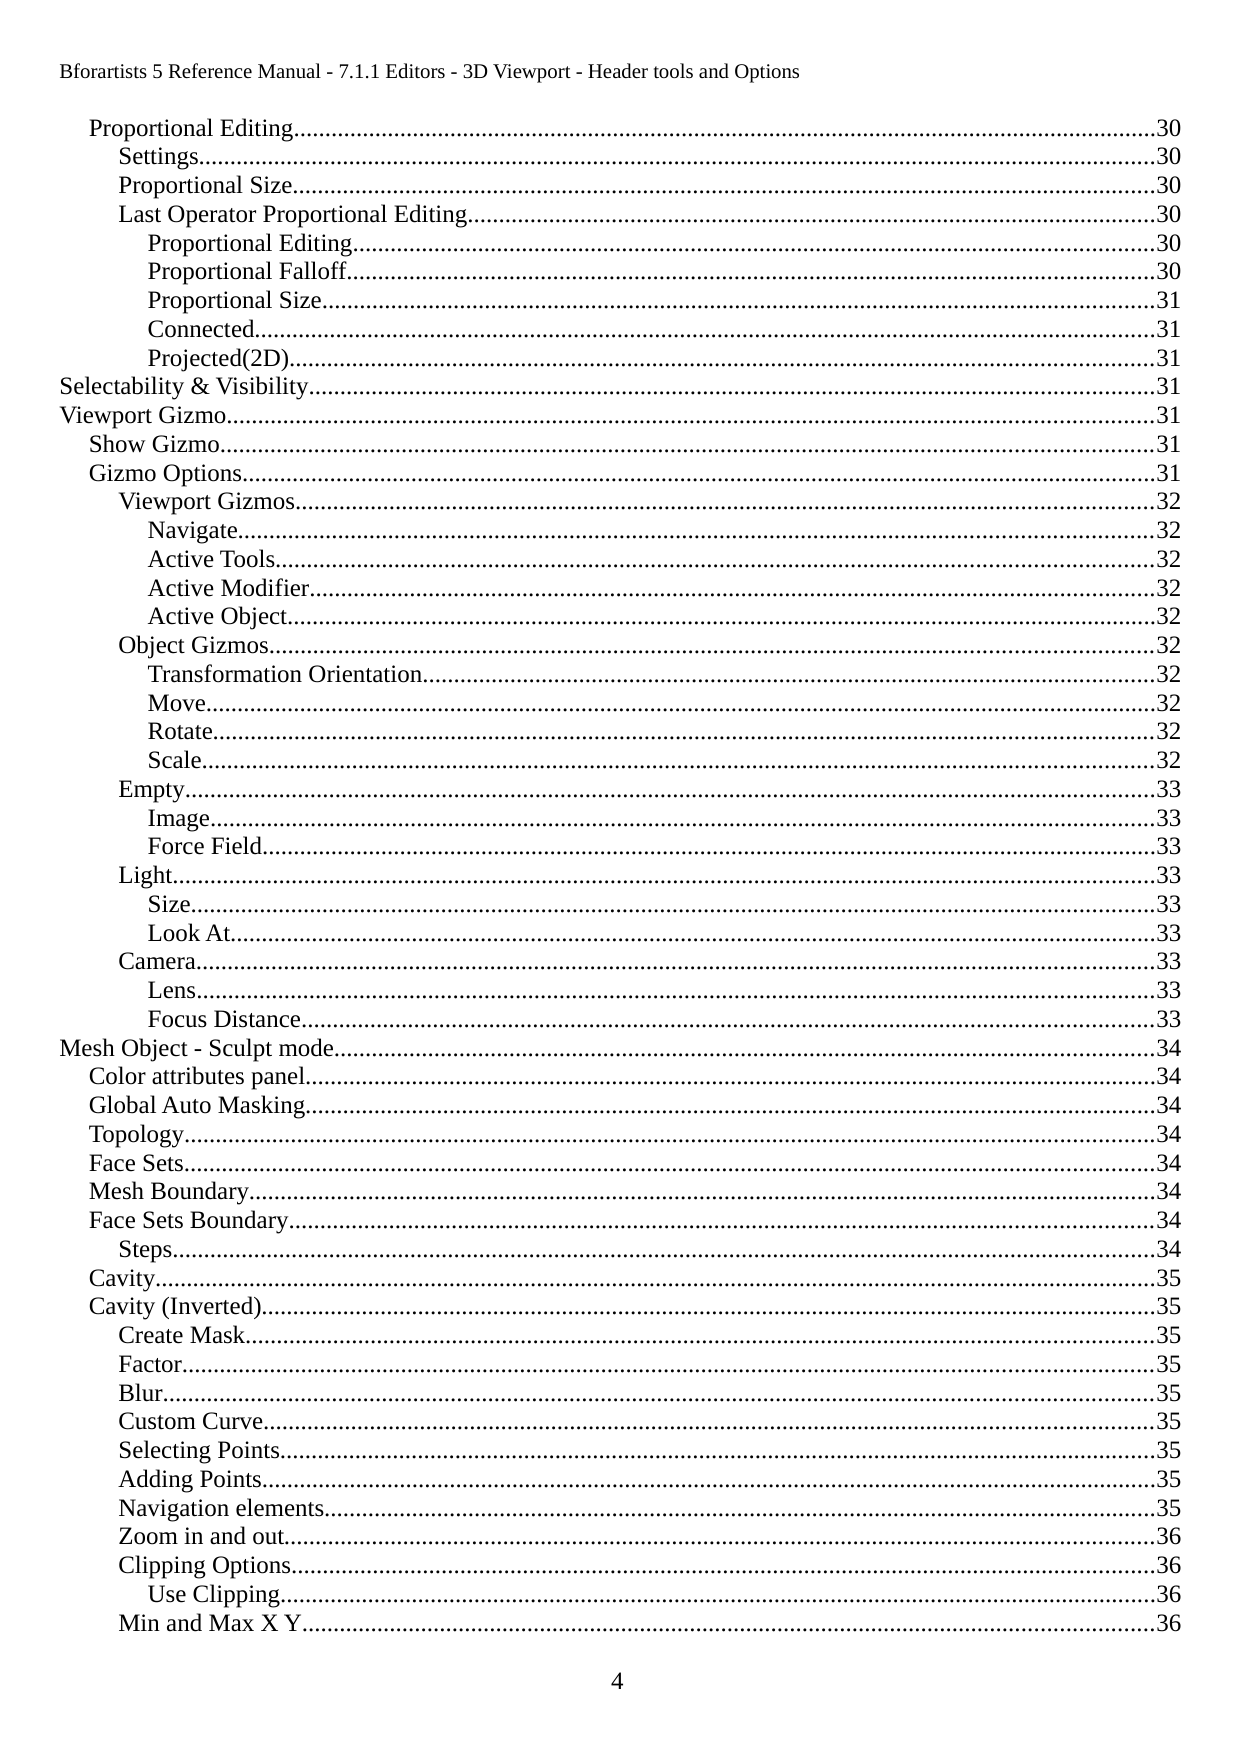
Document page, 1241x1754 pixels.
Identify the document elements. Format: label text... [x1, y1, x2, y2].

text Image 33 [147, 803, 1181, 831]
text Proportional Editing 30 [147, 228, 1181, 256]
text Connected 31 [147, 314, 1181, 343]
text Adding Points 35 [118, 1464, 1181, 1493]
text Cavity 35 [88, 1263, 1181, 1291]
text Cavity (Inverted) 35 [88, 1291, 1181, 1320]
text Face Sets 34 [88, 1148, 1181, 1176]
text Topology 34 [88, 1119, 1181, 1148]
text Proportional Size 30 [118, 170, 1181, 199]
text Proportional Falloff 30 [147, 256, 1181, 285]
text Camera 33 [118, 946, 1181, 975]
text Zoom in and out 36 [118, 1521, 1181, 1550]
text Use Clipping 36 [147, 1579, 1181, 1608]
text Mesh Boundary 34 [88, 1176, 1181, 1205]
text Gizmo Options 31 [88, 458, 1181, 486]
text Proportional Editing 30 [88, 113, 1181, 141]
text Empty 33 [118, 774, 1181, 803]
text Move 32 [147, 688, 1181, 716]
text Color attributes panel 34 [88, 1061, 1181, 1090]
text Object Gizmos 32 [118, 630, 1181, 659]
text Projected(2D) 31 [147, 343, 1181, 371]
text Proportional Size 31 [147, 285, 1181, 314]
text Show Gizmo 31 [88, 429, 1181, 458]
text Selecting Points 35 [118, 1435, 1181, 1464]
text Navigation elements 35 [118, 1493, 1181, 1521]
text Transformation Orientation 32 [147, 659, 1181, 688]
text Focus Distance 33 [147, 1004, 1181, 1033]
text Rotate 32 [147, 716, 1181, 745]
text Size 33 [147, 889, 1181, 918]
text Lens 33 [147, 975, 1181, 1004]
text Scale 32 [147, 745, 1181, 774]
text Global Auto Masking 34 [88, 1090, 1181, 1119]
text Active Object 32 [147, 601, 1181, 630]
text Blur 35 [118, 1378, 1181, 1406]
text Min and Max X Y 36 [118, 1608, 1181, 1636]
text Force Field 33 [147, 831, 1181, 860]
text Face Sets Boundary 34 [88, 1205, 1181, 1234]
text Look At 33 [147, 918, 1181, 946]
text Light 33 [118, 860, 1181, 889]
text Create Mask 35 [118, 1320, 1181, 1349]
text Active Modifier 32 [147, 573, 1181, 601]
text Factor 35 [118, 1349, 1181, 1378]
text Mesh Object - Sculpt mode 34 [59, 1033, 1181, 1061]
text Viewport Gizmo 31 [59, 400, 1181, 429]
text Last Operator Proportional Editing 30 [118, 199, 1181, 228]
text Active Tools 32 [147, 544, 1181, 573]
text Custom Curve 35 [118, 1406, 1181, 1435]
text Clipping Options 36 [118, 1550, 1181, 1579]
text Steps 34 [118, 1234, 1181, 1263]
text Settings 30 [118, 141, 1181, 170]
text Navigate 32 [147, 515, 1181, 544]
text Viewport Gizmos 32 [118, 486, 1181, 515]
text Selectability & Visibility 31 [59, 371, 1181, 400]
